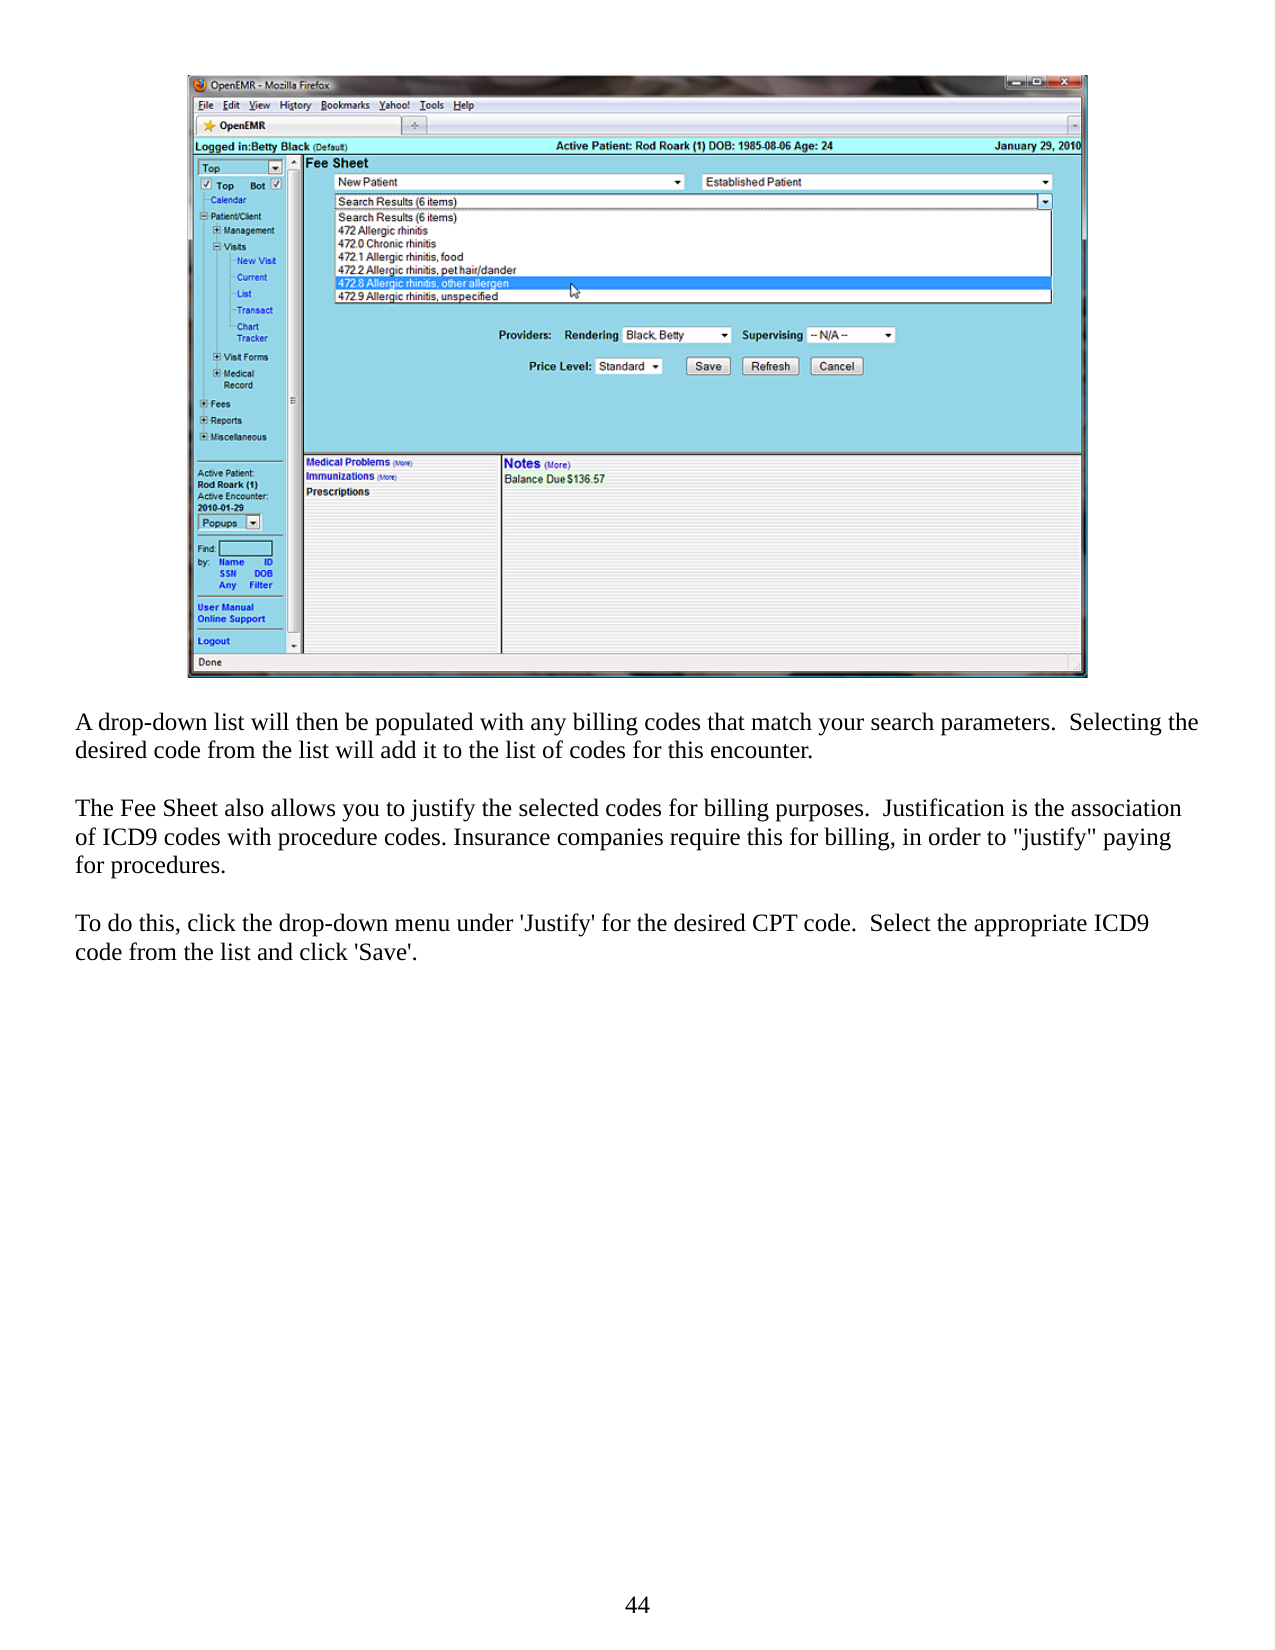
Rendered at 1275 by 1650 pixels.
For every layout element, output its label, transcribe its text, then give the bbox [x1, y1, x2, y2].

text A drop-down list will then be populated with any billing codes that match your search parameters. Selecting the desired code from the list will add it to the list of codes for this encounter. [75, 707, 1200, 764]
picture [187, 75, 1088, 678]
text The Fee Sheet also allows you to justify the selected codes for billing purposes. Justification is the association of ICD9 codes with procedure codes. Insurance companies require this for billing, in order to "justify" paying for procedures. [75, 793, 1200, 879]
text To do this, click the drop-down menu under 'Justify' for the desired CPT code. Select the appropriate ICD9 code from the list and click 'Save'. [75, 908, 1200, 966]
